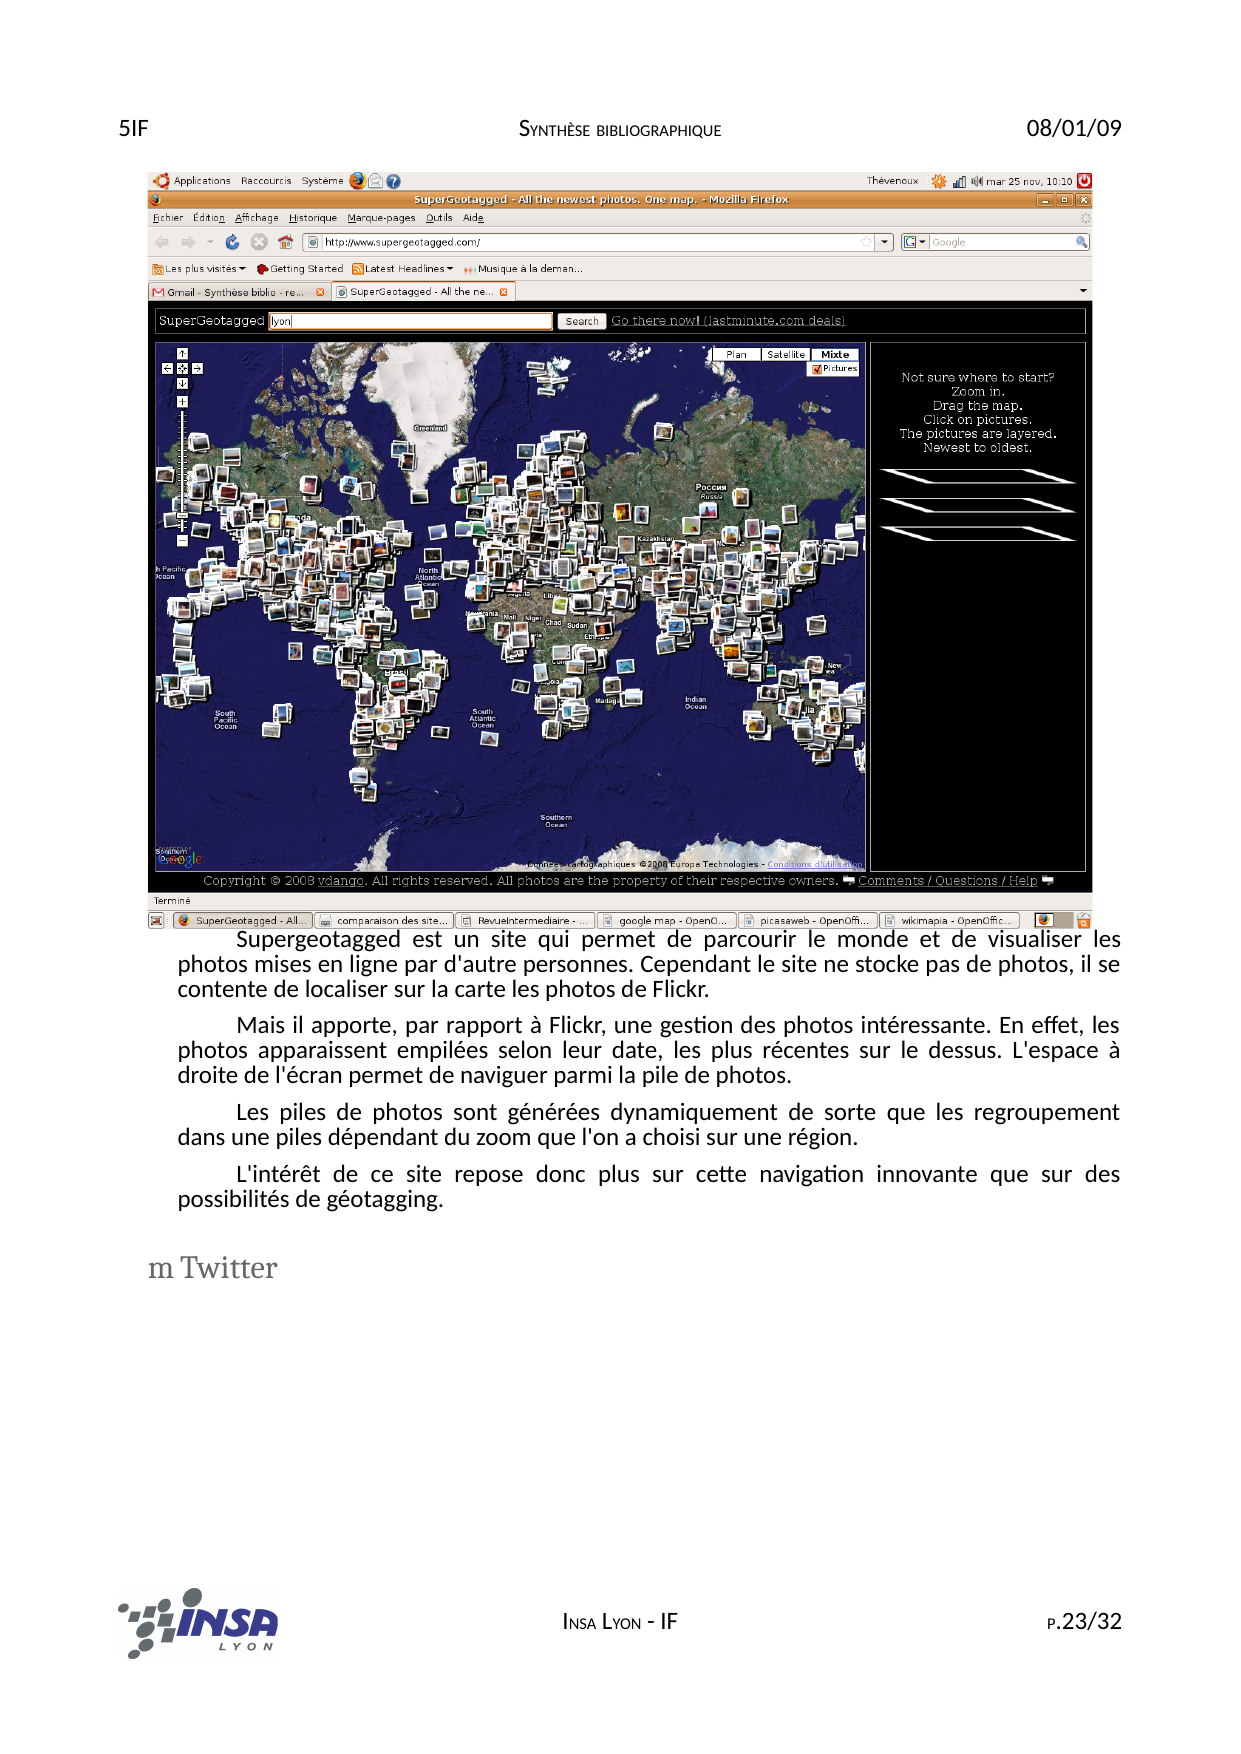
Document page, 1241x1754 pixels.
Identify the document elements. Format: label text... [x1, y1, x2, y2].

text Mais il apporte, par rapport à Flickr, une gestion des photos intéressante. En effet, les photos apparaissent empilées selon leur date, les plus récentes sur le dessus. L'espace à droite de l'écran permet de naviguer parmi la pile de photos. [177, 1015, 1122, 1090]
text Les piles de photos sont générées dynamiquement de sorte que les regroupement dans une piles dépendant du zoom que l'on a choisi sur une région. [177, 1102, 1122, 1152]
picture [118, 1588, 278, 1659]
subtitle Twitter [118, 1249, 1122, 1287]
text L'intérêt de ce site repose donc plus sur cette navigation innovante que sur des possibilités de géotagging. [177, 1164, 1122, 1214]
text Supergeotagged est un site qui permet de parcourir le monde et de visualiser les photos mises en ligne par d'autre personnes. Cependant le site ne stocke pas de photos, il se contente de localiser sur la carte les photos de Flickr. [177, 173, 1122, 1003]
picture [147, 172, 1093, 929]
